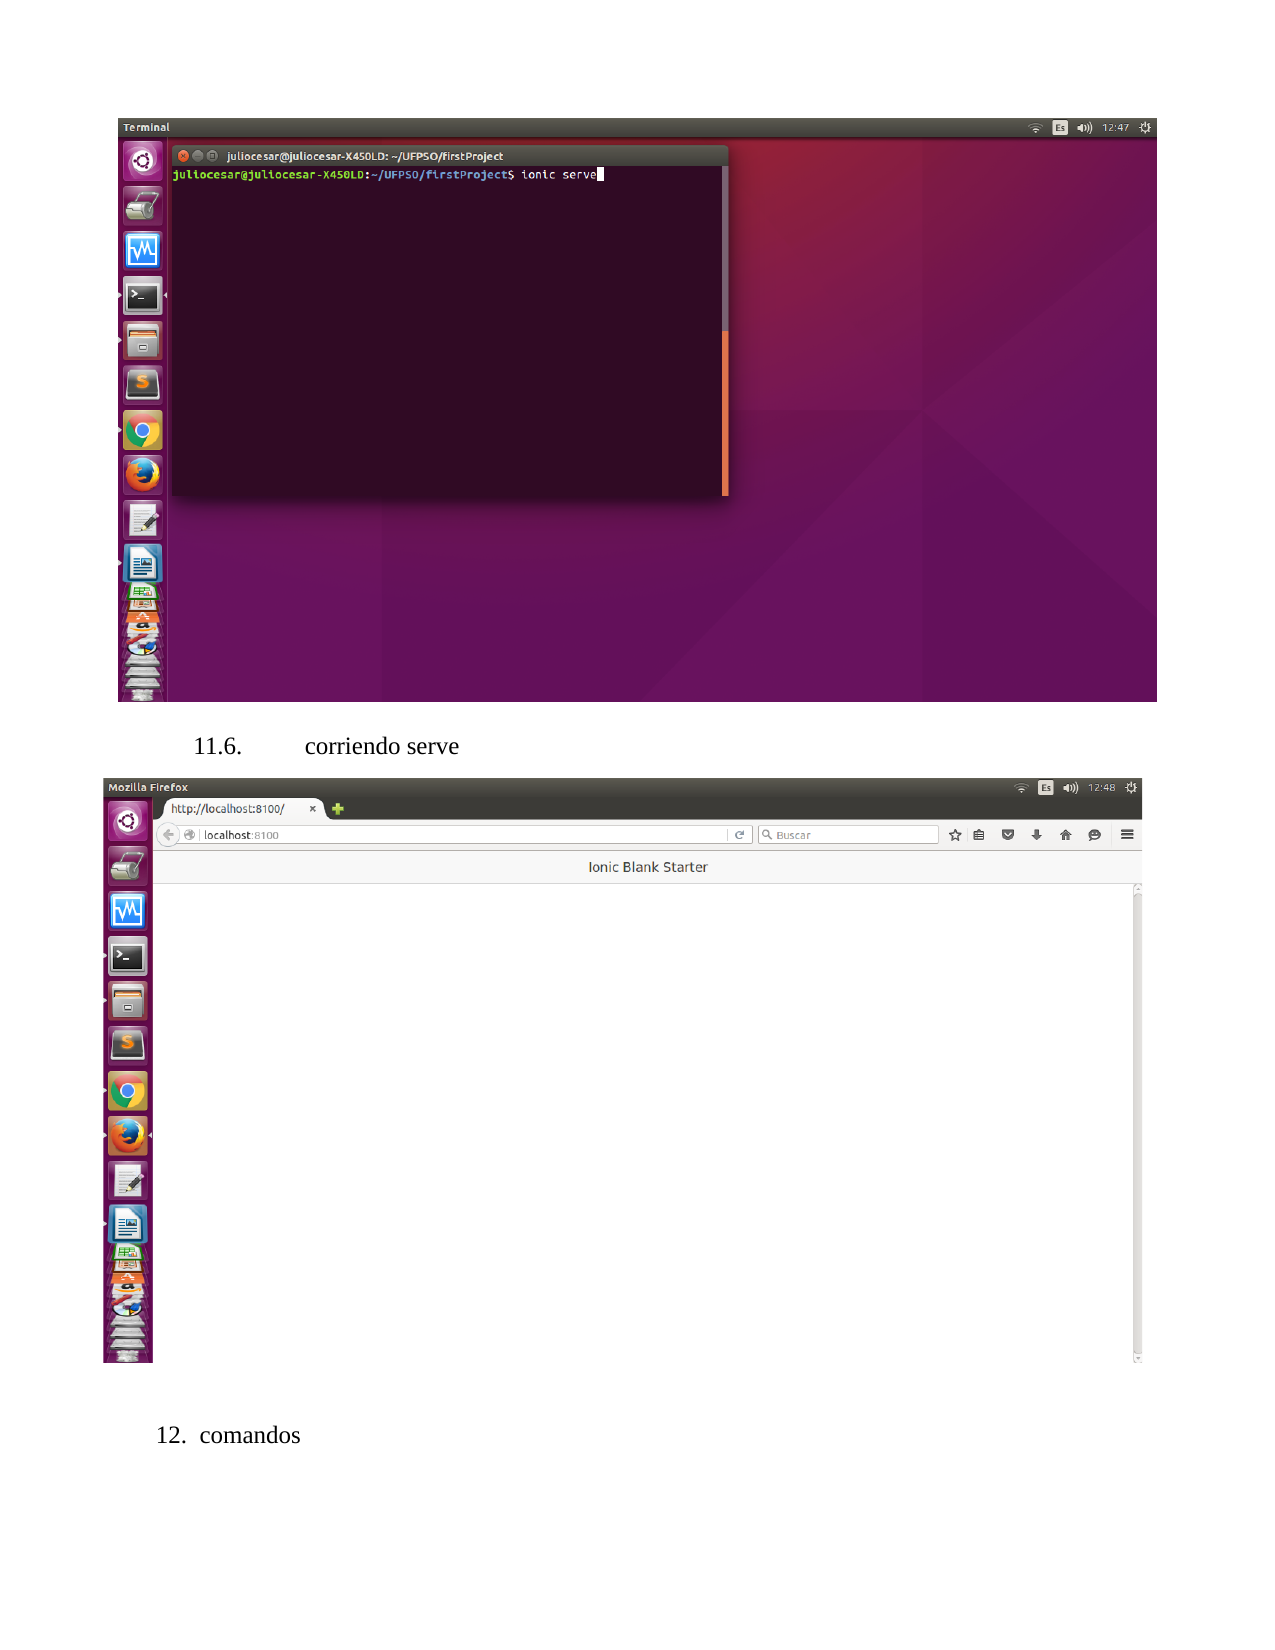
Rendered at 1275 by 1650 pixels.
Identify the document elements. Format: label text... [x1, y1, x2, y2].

list comandos [156, 1420, 1157, 1449]
picture [118, 118, 1157, 702]
picture [103, 778, 1143, 1363]
list corriendo serve [193, 731, 1157, 759]
